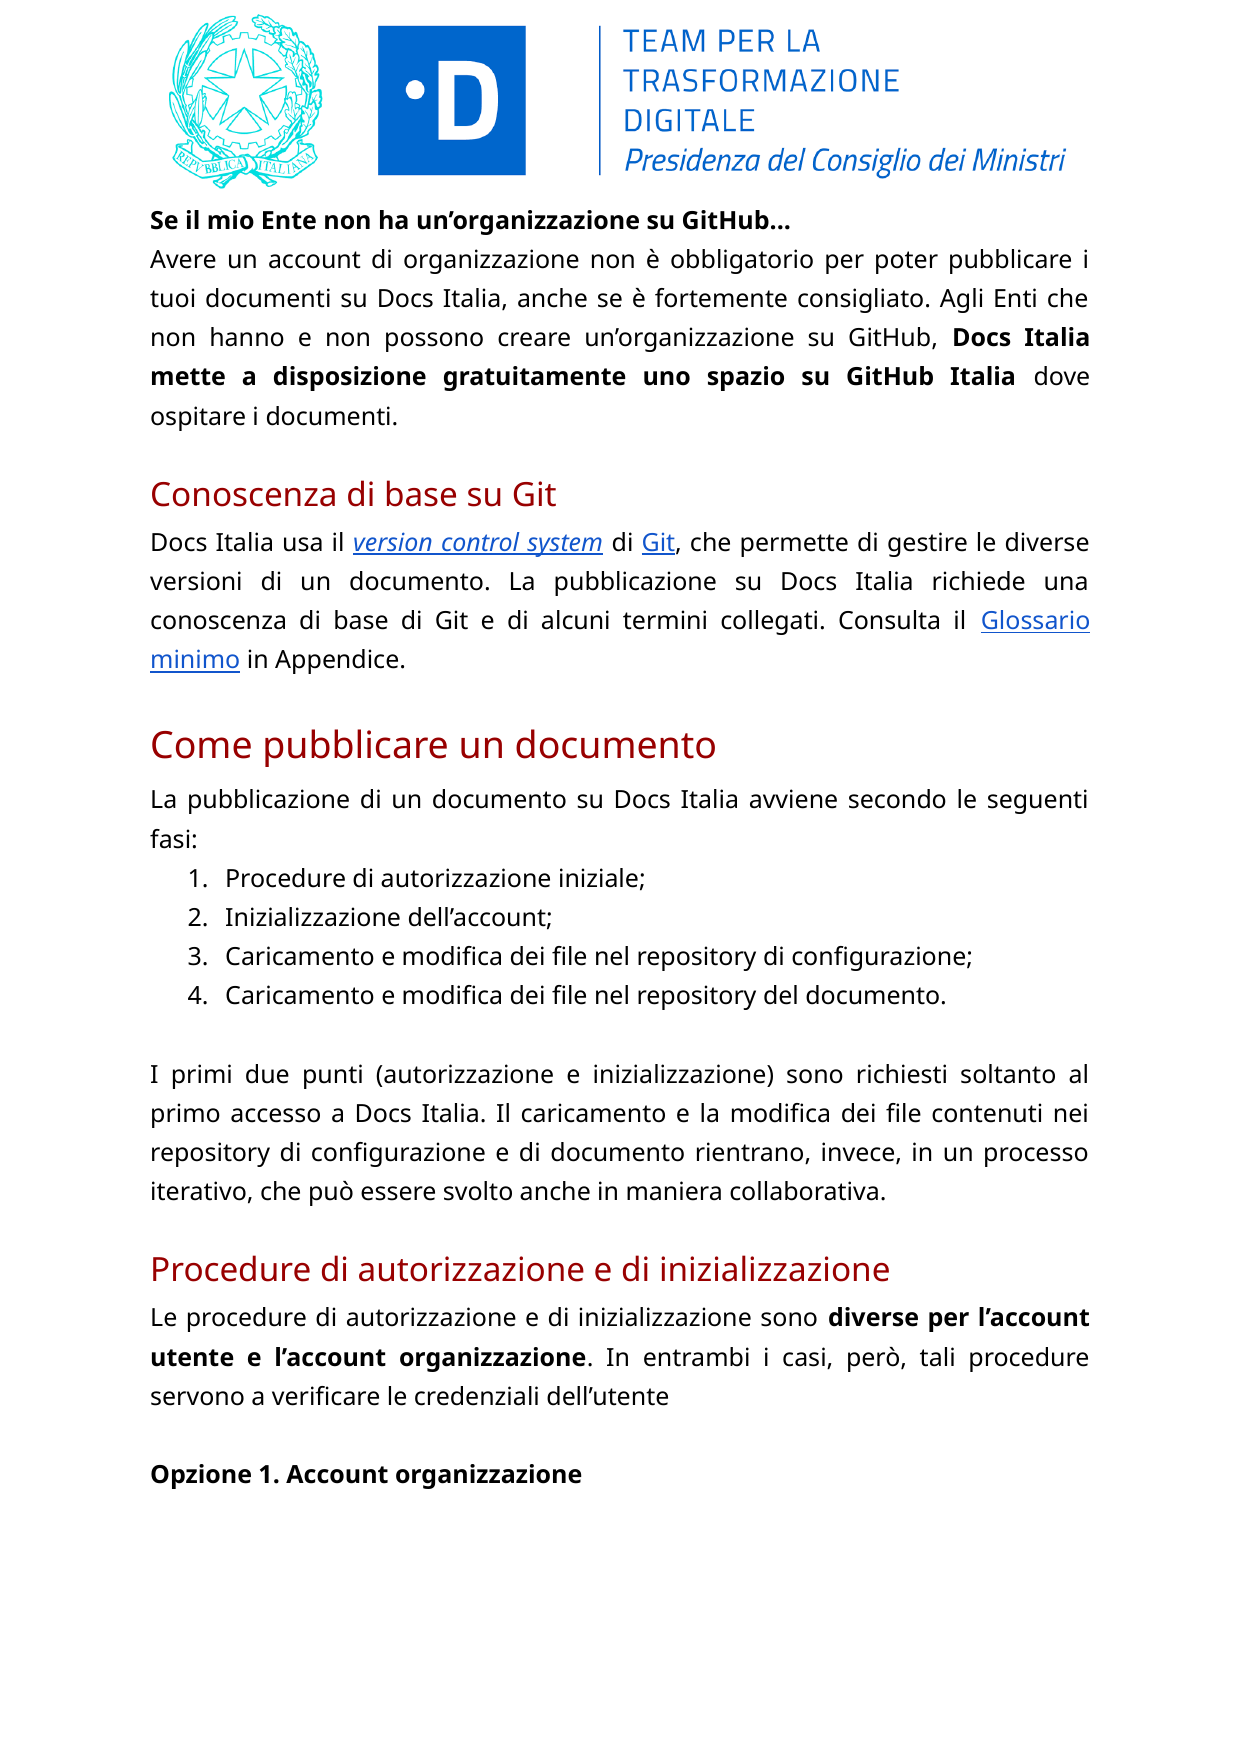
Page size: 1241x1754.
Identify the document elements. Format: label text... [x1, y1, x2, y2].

list Inizializzazione dell’account; [187, 899, 1090, 934]
list Caricamento e modifica dei file nel repository di configurazione; [187, 939, 1090, 973]
text I primi due punti (autorizzazione e inizializzazione) sono richiesti soltanto al primo accesso a Docs Italia. Il caricamento e la modifica dei file contenuti nei repository di configurazione e di documento rientrano, invece, in un processo iterativo, che può essere svolto anche in maniera collaborativa. [150, 1056, 1090, 1208]
text Docs Italia usa il version control system di Git, che permette di gestire le diverse versioni di un documento. La pubblicazione su Docs Italia richiede una conoscenza di base di Git e di alcuni termini collegati. Consulta il Glossario minimo in Appendice. [150, 524, 1090, 676]
text La pubblicazione di un documento su Docs Italia avviene secondo le seguenti fasi: [150, 782, 1090, 855]
text Avere un account di organizzazione non è obbligatorio per poter pubblicare i tuoi documenti su Docs Italia, anche se è fortemente consigliato. Agli Enti che non hanno e non possono creare un’organizzazione su GitHub, Docs Italia mette a disposizione gratuitamente uno spazio su GitHub Italia dove ospitare i documenti. [150, 241, 1090, 432]
text Se il mio Ente non ha un’organizzazione su GitHub... [150, 203, 1090, 236]
text Le procedure di autorizzazione e di inizializzazione sono diverse per l’account utente e l’account organizzazione. In entrambi i casi, però, tali procedure servono a verificare le credenziali dell’utente [150, 1300, 1090, 1412]
list Caricamento e modifica dei file nel repository del documento. [187, 978, 1090, 1012]
text Opzione 1. Account organizzazione [150, 1457, 1090, 1491]
picture [150, 0, 1091, 203]
subtitle Come pubblicare un documento [150, 718, 1090, 769]
subtitle Conoscenza di base su Git [150, 471, 1090, 516]
subtitle Procedure di autorizzazione e di inizializzazione [150, 1246, 1090, 1292]
list Procedure di autorizzazione iniziale; [187, 860, 1090, 894]
